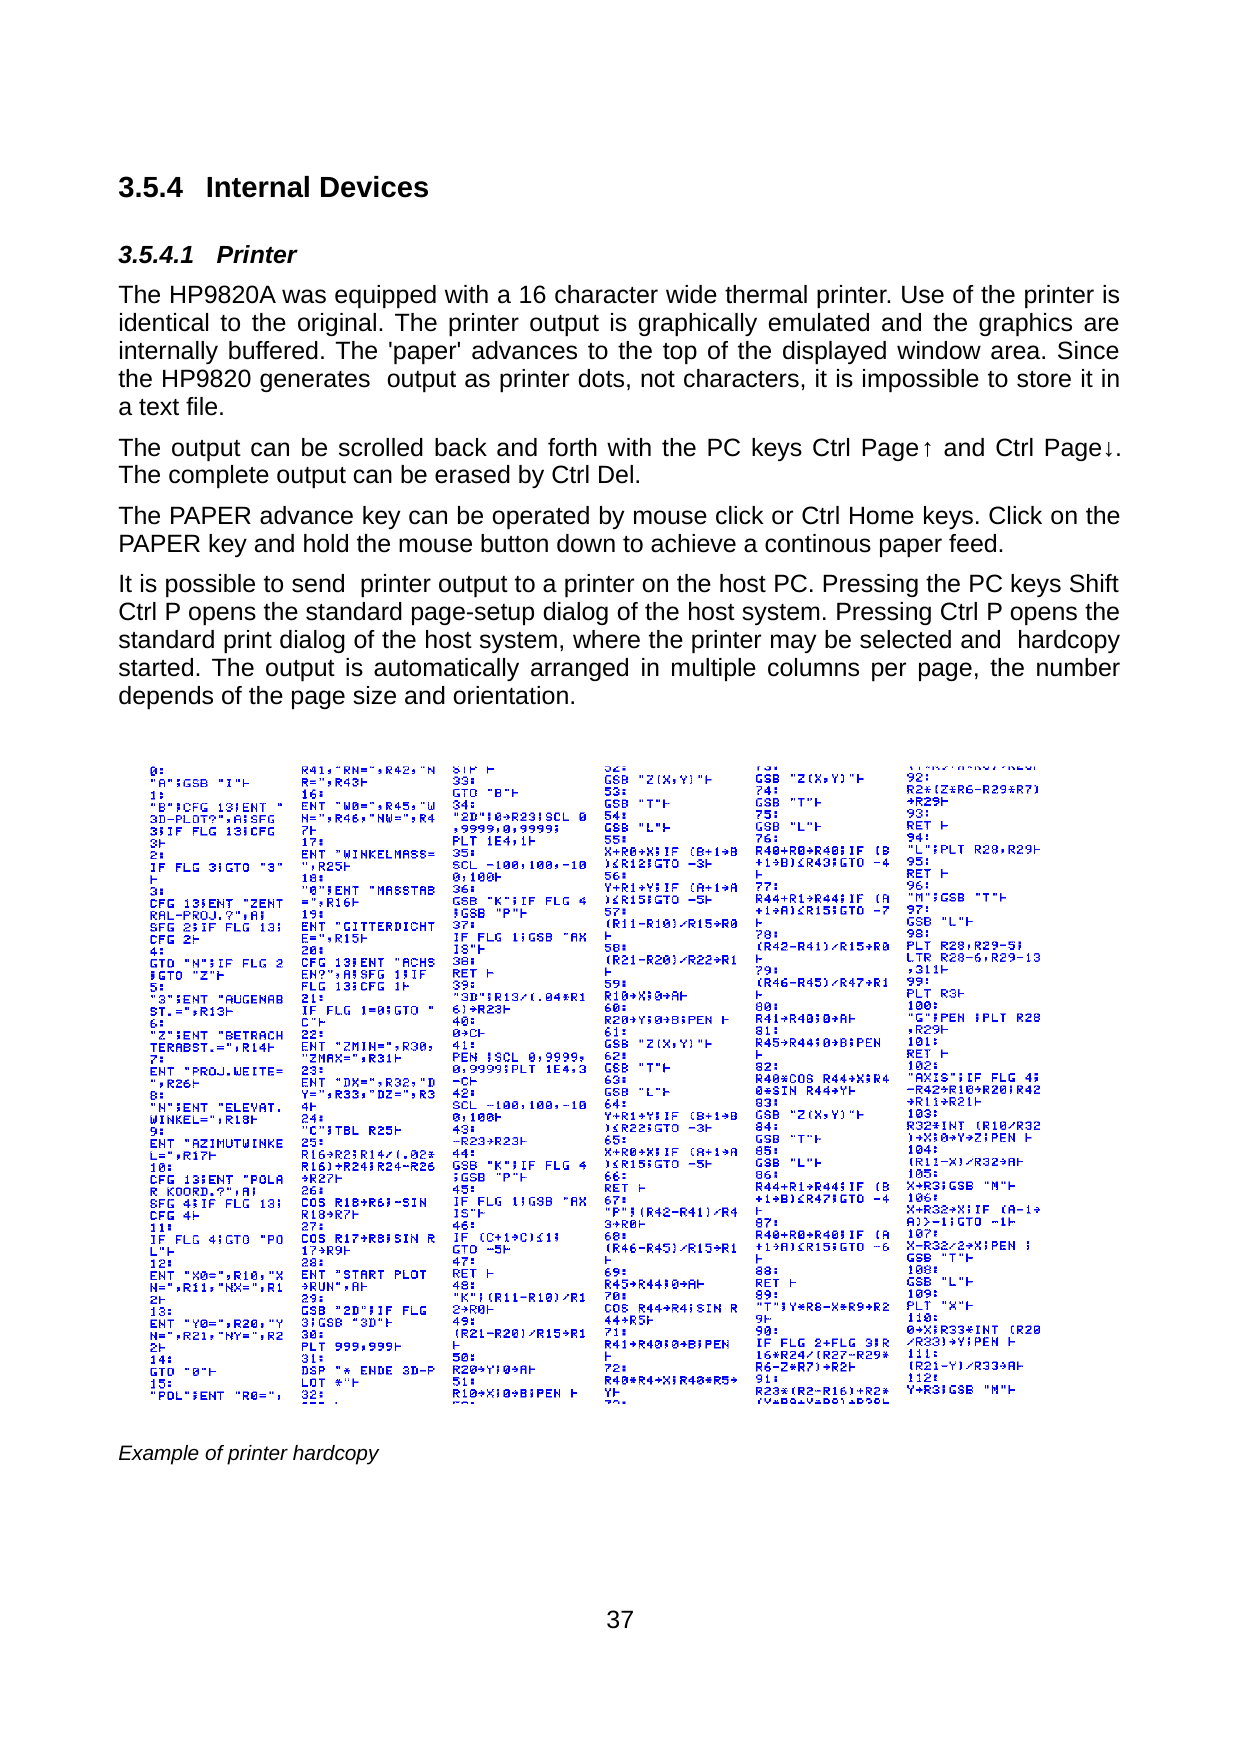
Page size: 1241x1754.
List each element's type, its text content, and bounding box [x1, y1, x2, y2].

text The output can be scrolled back and forth with the PC keys Ctrl Page↑ and Ctrl Page↓. The complete output can be erased by Ctrl Del. [118, 433, 1122, 489]
text Example of printer hardcopy [118, 1442, 1122, 1465]
subtitle Printer [118, 241, 1122, 269]
text It is possible to send printer output to a printer on the host PC. Pressing the PC keys Shift Ctrl P opens the standard page-setup dialog of the host system. Pressing Ctrl P opens the standard print dialog of the host system, where the printer may be selected and hardcopy started. The output is automatically arranged in multiple columns per page, the number depends of the page size and orientation. [118, 570, 1122, 710]
subtitle Internal Devices [118, 171, 1122, 204]
text The HP9820A was equipped with a 16 character wide thermal printer. Use of the printer is identical to the original. The printer output is graphically emulated and the graphics are internally buffered. The 'paper' advances to the top of the displayed window area. Since the HP9820 generates output as printer dots, not characters, it is impossible to store it in a text file. [118, 281, 1122, 421]
text The PAPER advance key can be operated by mouse click or Ctrl Home keys. Click on the PAPER key and hold the mouse button down to achieve a continous paper feed. [118, 502, 1122, 558]
